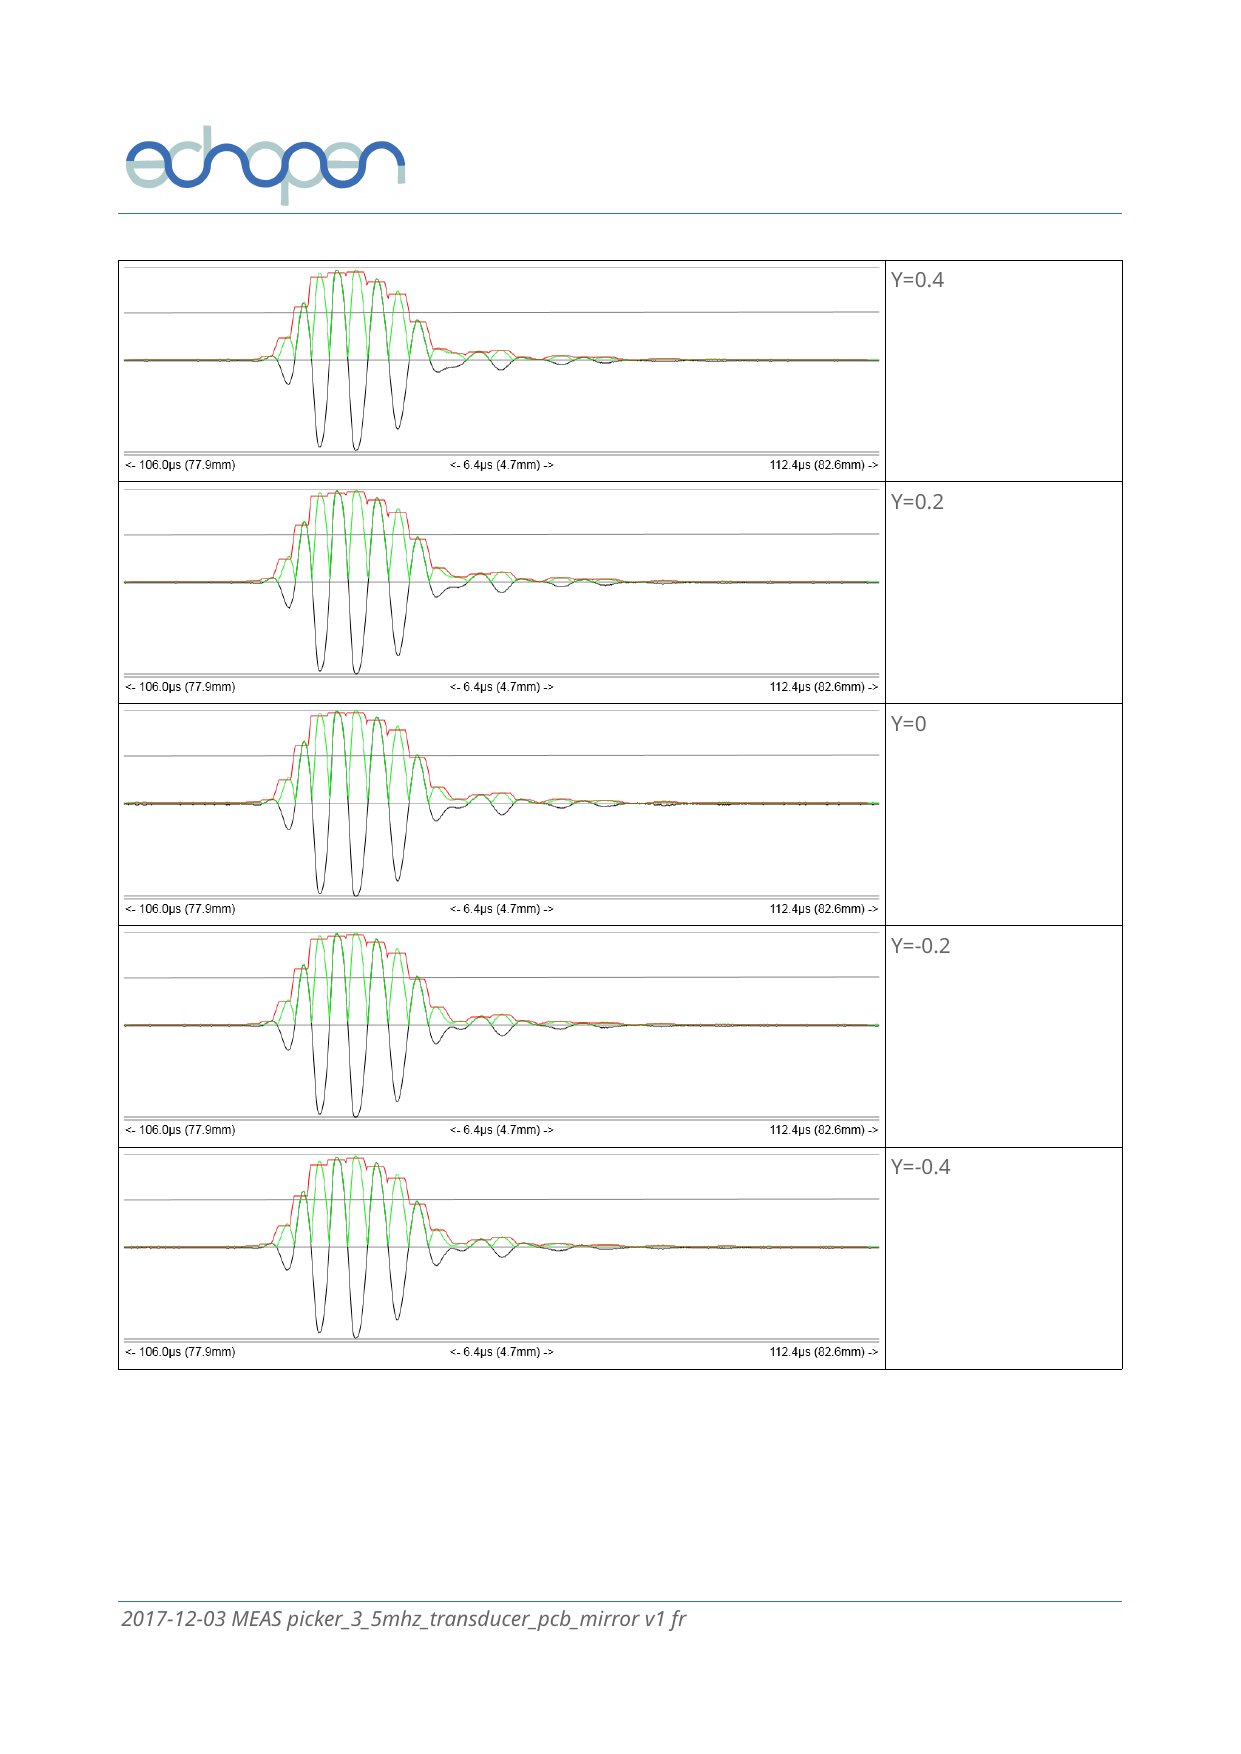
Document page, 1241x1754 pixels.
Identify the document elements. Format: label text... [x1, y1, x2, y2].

table_cell Y=-0.2 [886, 926, 1122, 1147]
table_cell [119, 261, 885, 481]
table_cell Y=0.2 [886, 482, 1122, 703]
picture [123, 123, 407, 208]
table_cell Y=0.4 [886, 261, 1122, 481]
table_cell [119, 482, 885, 703]
table_cell Y=0 [886, 704, 1122, 925]
picture [123, 930, 880, 1141]
picture [123, 487, 880, 698]
table_cell [119, 704, 885, 925]
picture [123, 265, 880, 476]
table_cell Y=-0.4 [886, 1148, 1122, 1368]
table_cell [119, 1148, 885, 1368]
table_cell [119, 926, 885, 1147]
picture [123, 708, 880, 920]
picture [123, 1152, 880, 1363]
